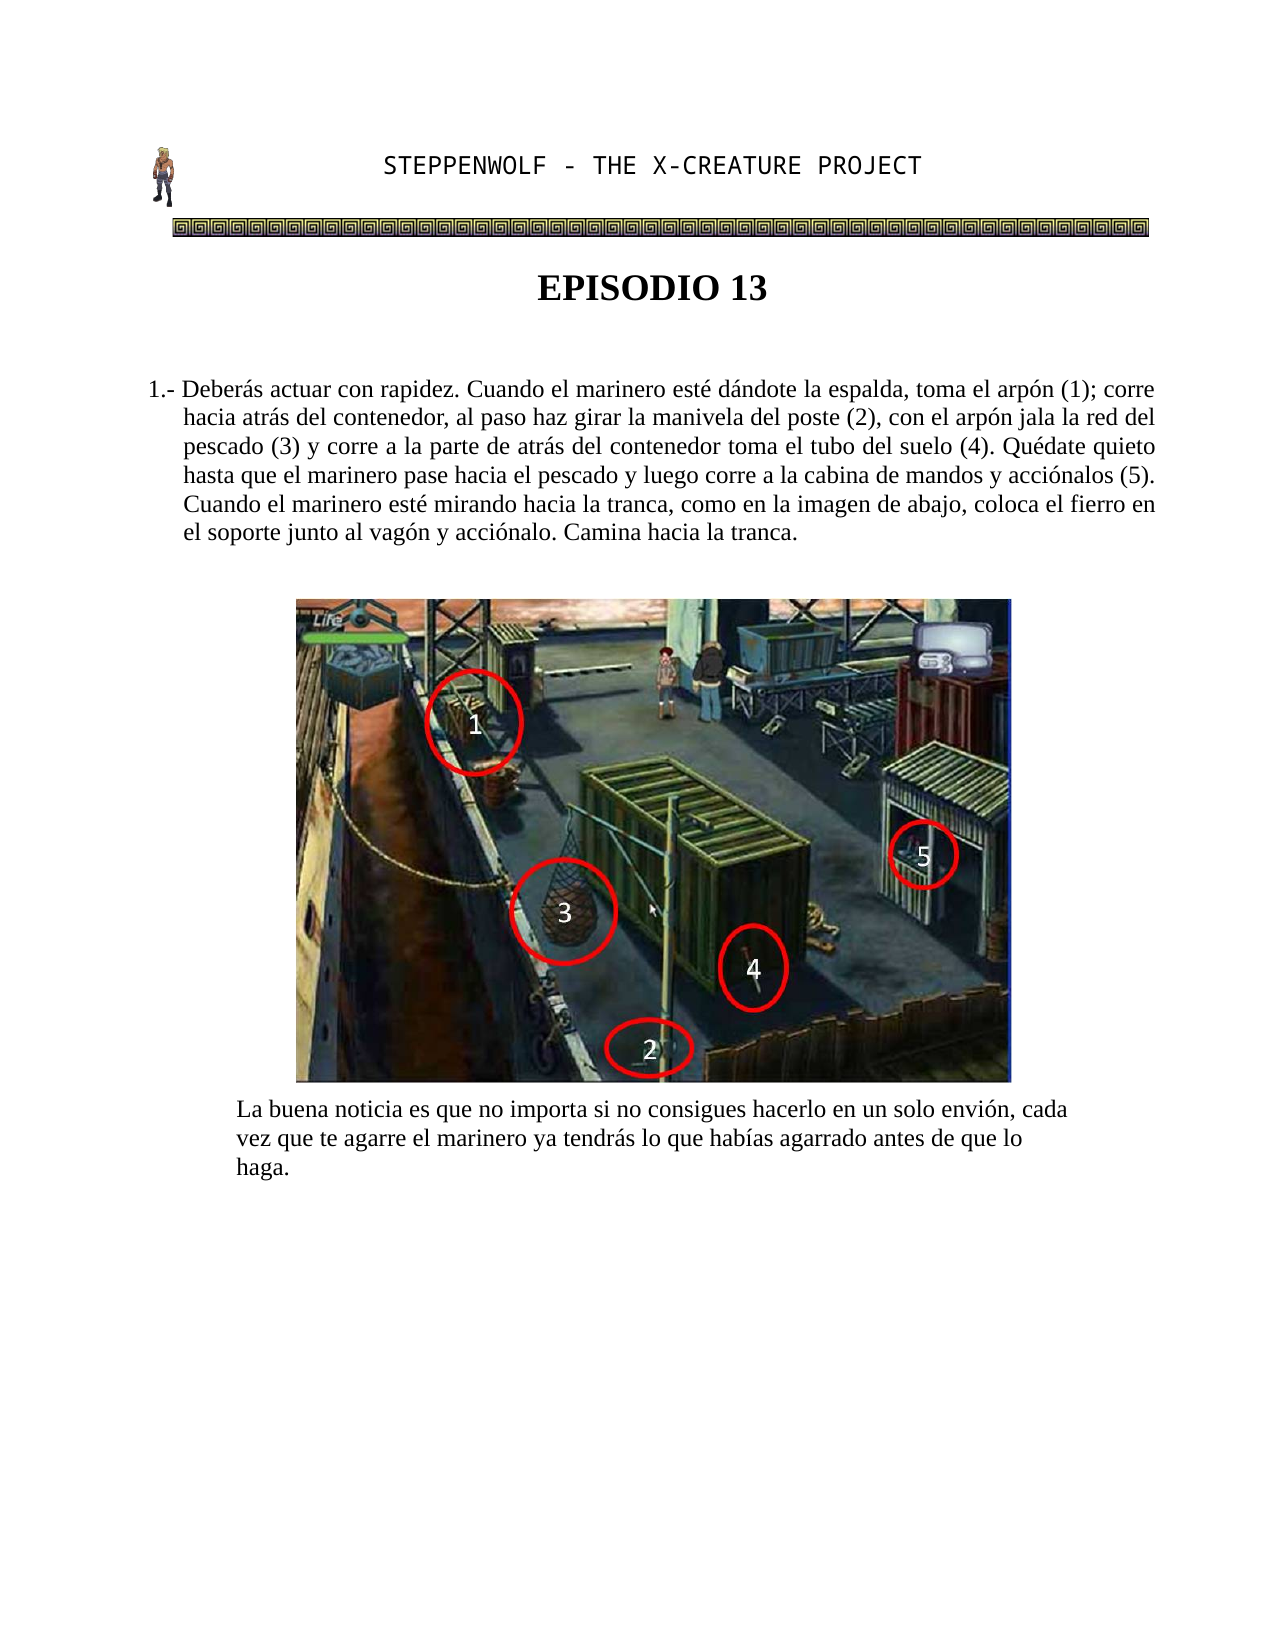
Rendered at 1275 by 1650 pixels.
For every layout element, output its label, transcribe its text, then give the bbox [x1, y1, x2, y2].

picture [147, 147, 181, 207]
text 1.- Deberás actuar con rapidez. Cuando el marinero esté dándote la espalda, toma el arpón (1); corre hacia atrás del contenedor, al paso haz girar la manivela del poste (2), con el arpón jala la red del pescado (3) y corre a la parte de atrás del contenedor toma el tubo del suelo (4). Quédate quieto hasta que el marinero pase hacia el pescado y luego corre a la cabina de mandos y acciónalos (5). Cuando el marinero esté mirando hacia la tranca, como en la imagen de abajo, coloca el fierro en el soporte junto al vagón y acciónalo. Camina hacia la tranca. [148, 374, 1157, 546]
text La buena noticia es que no importa si no consigues hacerlo en un solo envión, cada vez que te agarre el marinero ya tendrás lo que habías agarrado antes de que lo haga. [236, 1094, 1068, 1181]
picture [295, 598, 1012, 1083]
subtitle EPISODIO 13 [148, 266, 1157, 309]
picture [172, 218, 1149, 237]
